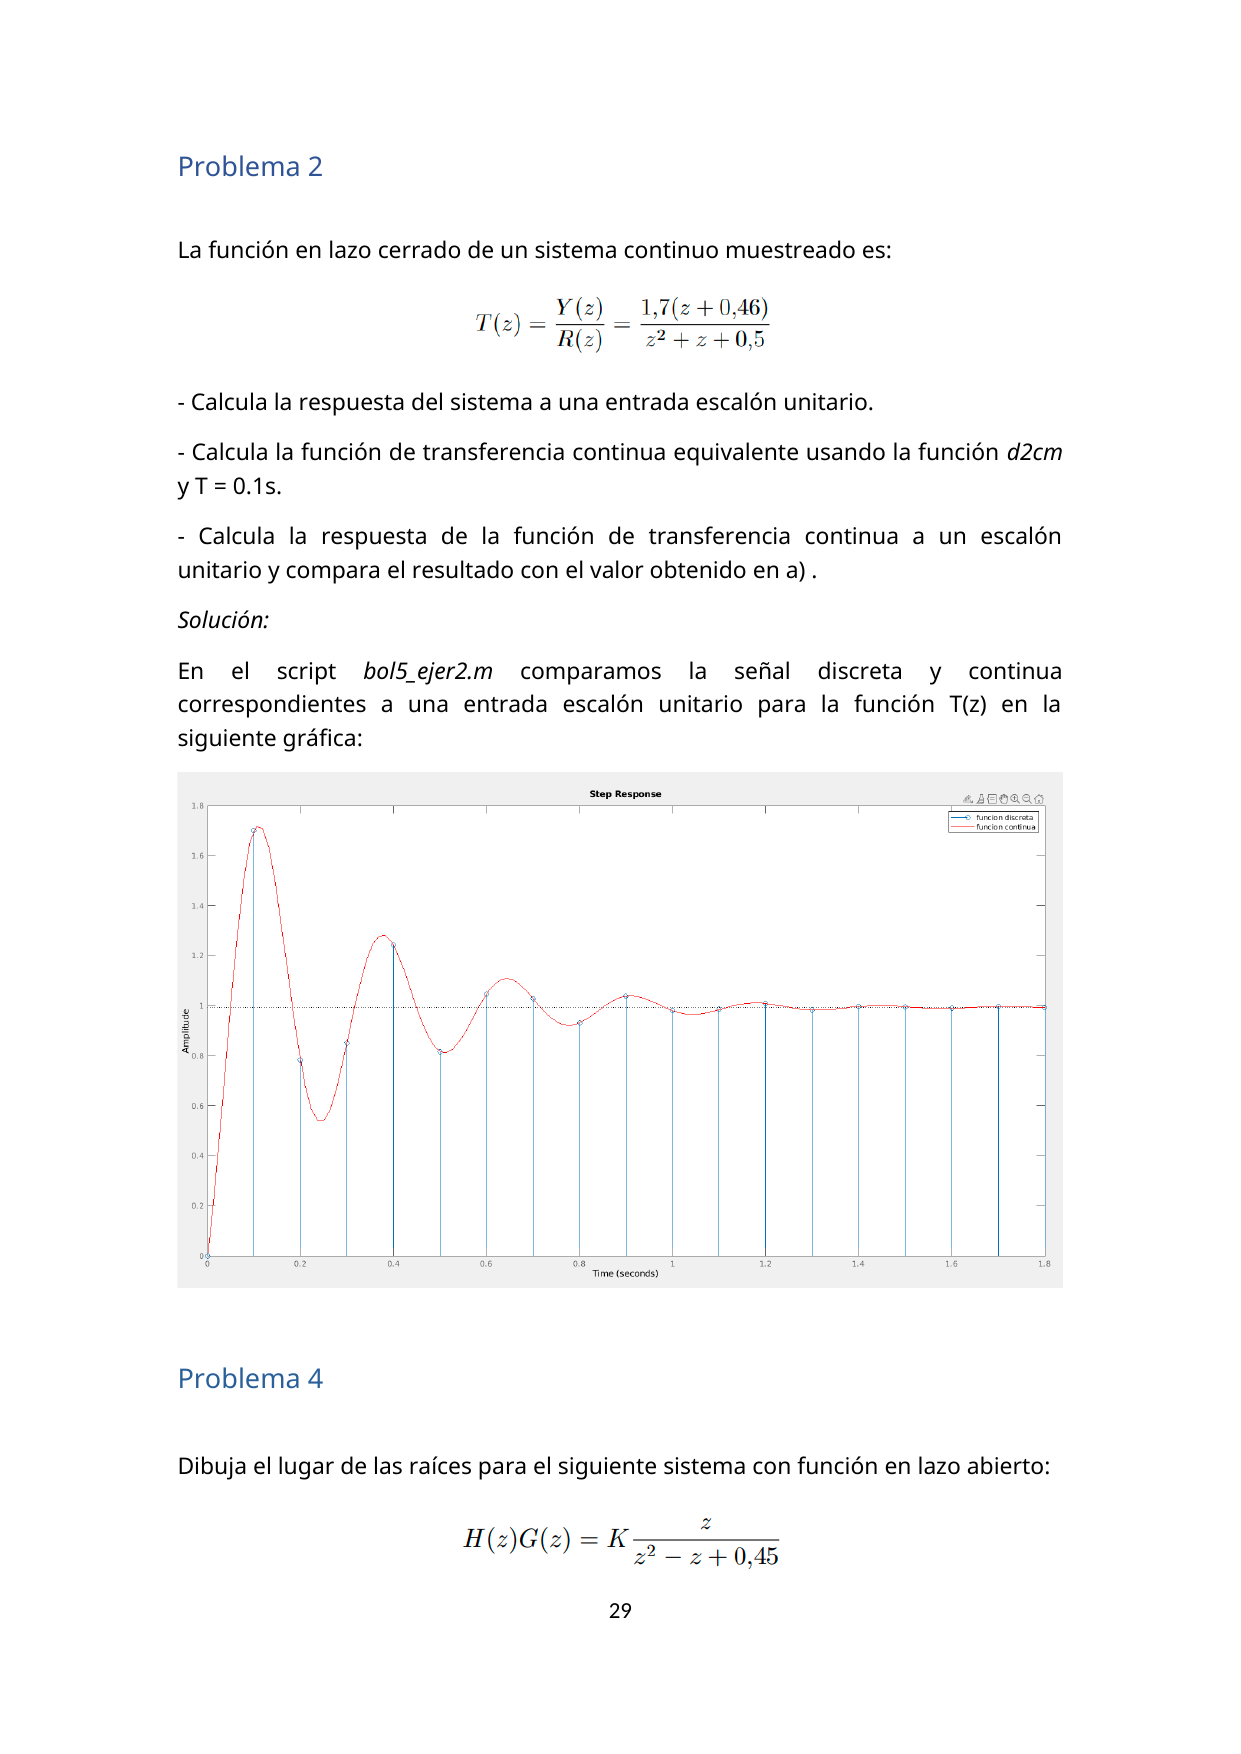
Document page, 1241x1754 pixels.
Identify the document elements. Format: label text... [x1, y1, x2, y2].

picture [457, 284, 783, 361]
text - Calcula la respuesta del sistema a una entrada escalón unitario. [177, 386, 1063, 417]
picture [444, 1498, 796, 1585]
text - Calcula la respuesta de la función de transferencia continua a un escalón unitario y compara el resultado con el valor obtenido en a) . [177, 520, 1063, 585]
text Dibuja el lugar de las raíces para el siguiente sistema con función en lazo abierto: [177, 1449, 1063, 1481]
subtitle Problema 2 [177, 148, 1063, 184]
picture [177, 772, 1063, 1288]
text - Calcula la función de transferencia continua equivalente usando la función d2cm y T = 0.1s. [177, 436, 1063, 501]
text Solución: [177, 604, 1063, 636]
text En el script bol5_ejer2.m comparamos la señal discreta y continua correspondientes a una entrada escalón unitario para la función T(z) en la siguiente gráfica: [177, 655, 1063, 753]
subtitle Problema 4 [177, 1359, 1063, 1396]
text La función en lazo cerrado de un sistema continuo muestreado es: [177, 234, 1063, 266]
